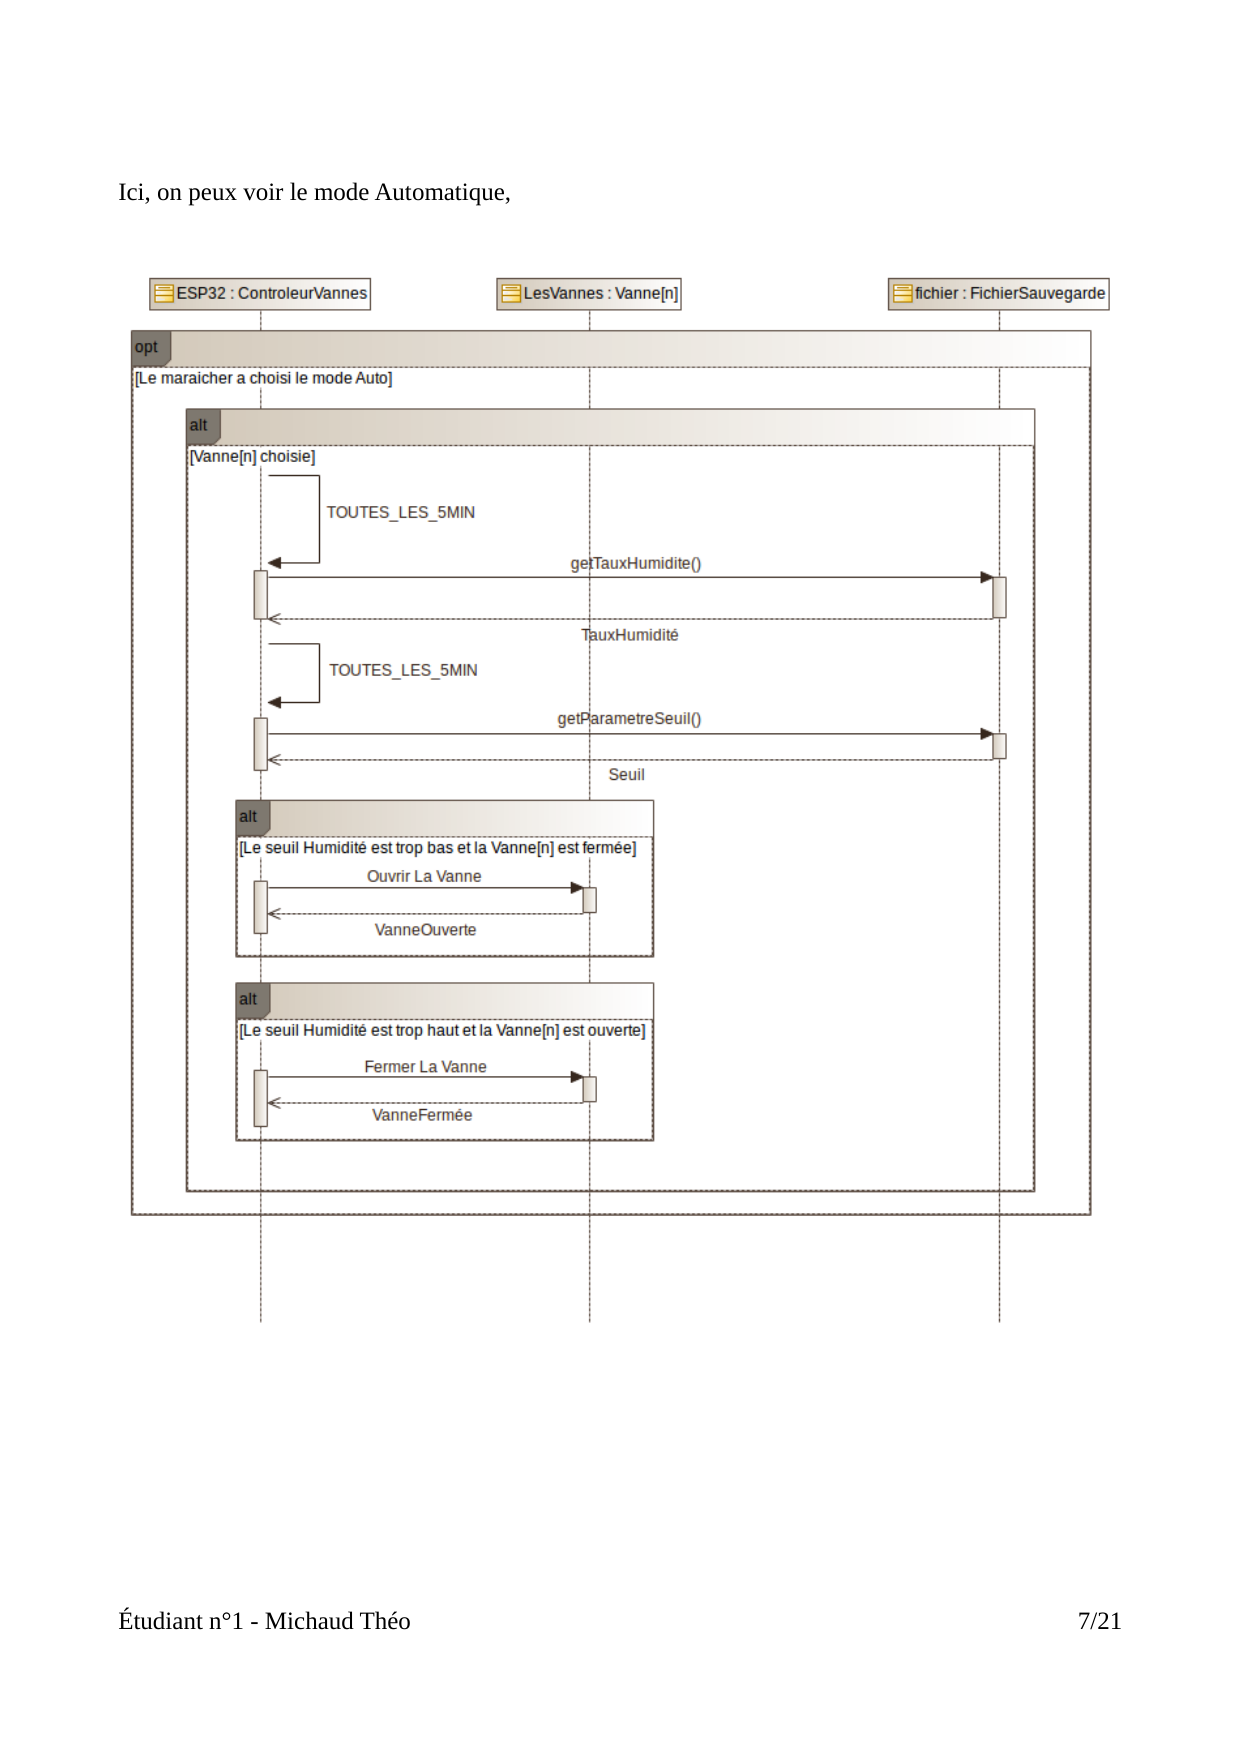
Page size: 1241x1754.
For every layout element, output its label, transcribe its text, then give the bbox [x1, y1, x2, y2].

text Ici, on peux voir le mode Automatique, [118, 177, 1122, 206]
picture [118, 265, 1123, 1336]
